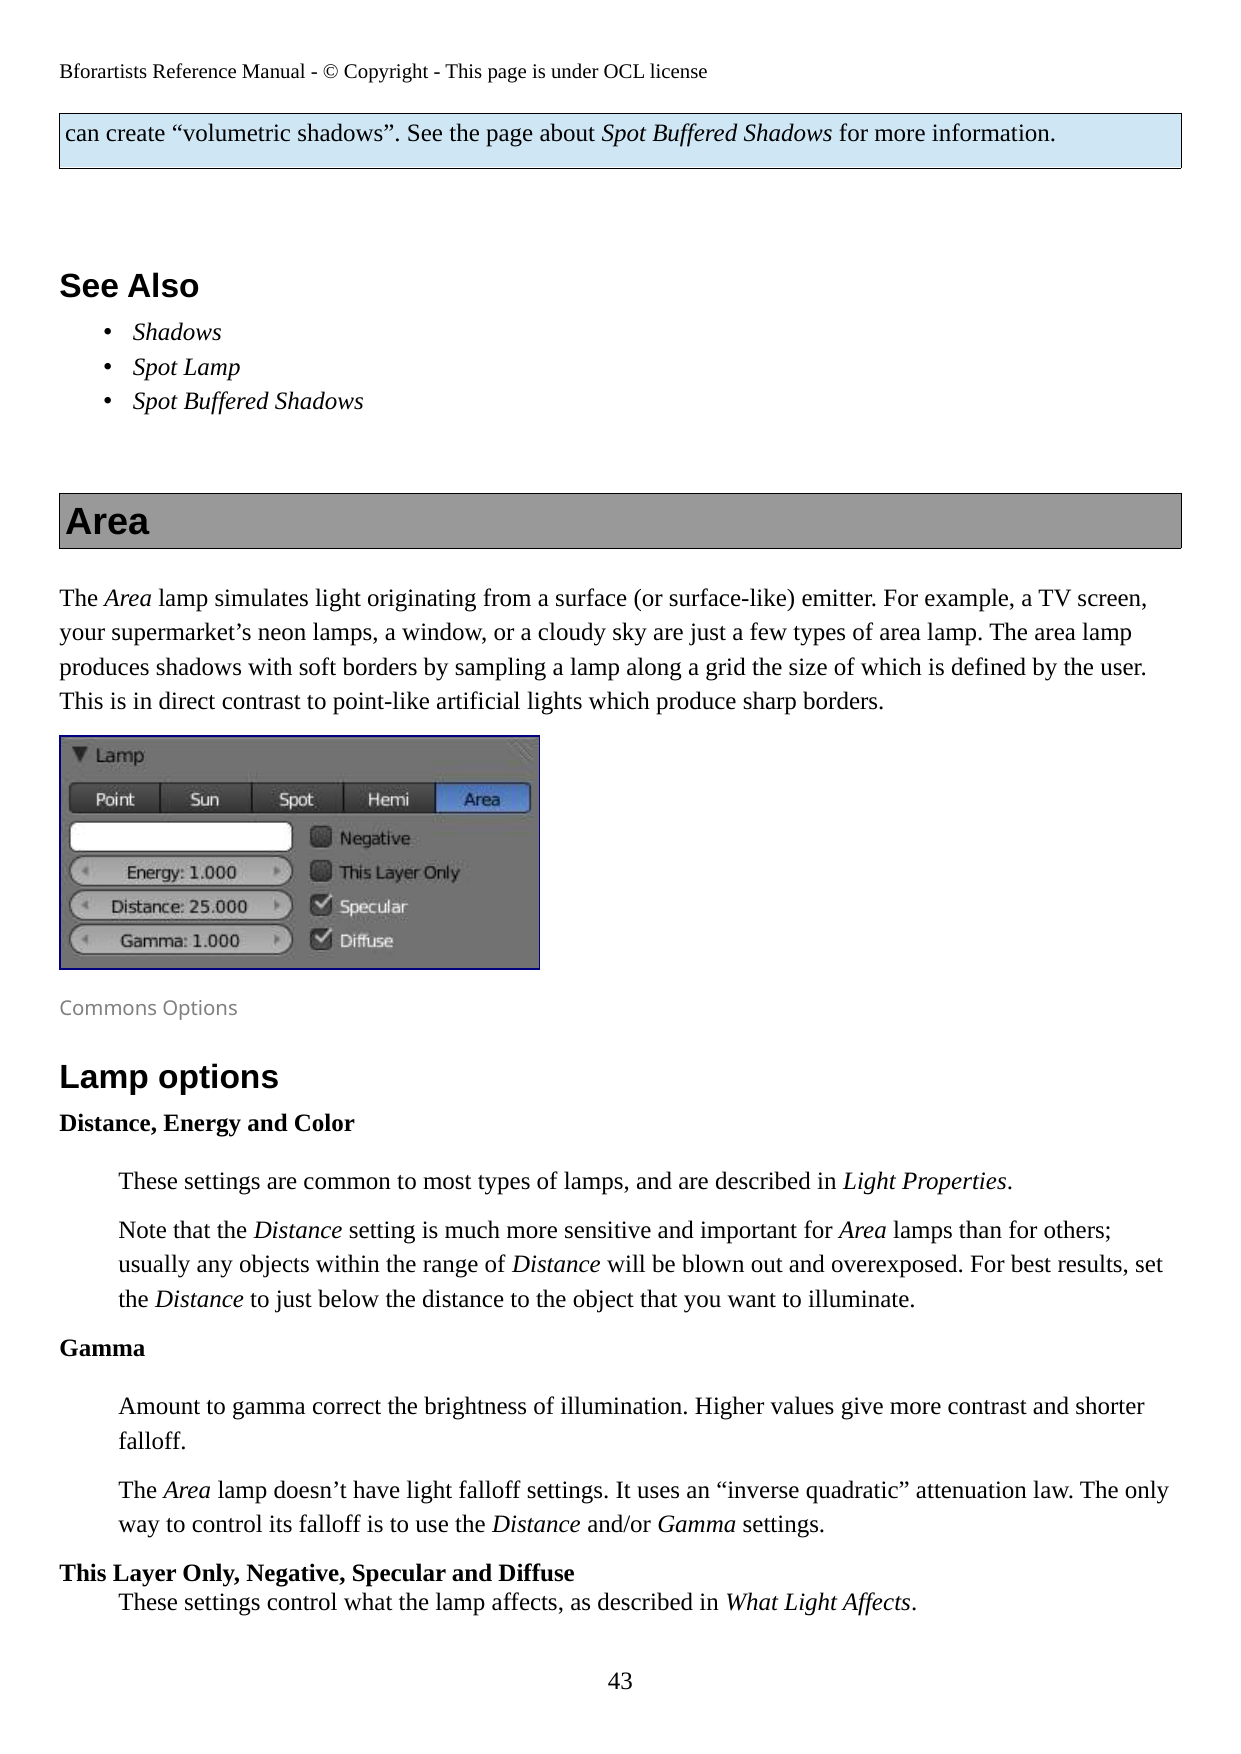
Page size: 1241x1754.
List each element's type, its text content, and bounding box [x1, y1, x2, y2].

text Note that the Distance setting is much more sensitive and important for Area lamps than for others; usually any objects within the range of Distance will be blown out and overexposed. For best results, set the Distance to just below the distance to the object that you want to illuminate. [118, 1215, 1181, 1313]
subtitle Gamma [59, 1333, 1181, 1362]
list These settings control what the lamp affects, as described in What Light Affects. [118, 1587, 1181, 1616]
subtitle Lamp options [59, 1057, 1181, 1095]
text Amount to gamma correct the brightness of illumination. Higher values give more contrast and shorter falloff. [118, 1391, 1181, 1454]
table_header Area [60, 494, 1181, 548]
subtitle See Also [59, 266, 1181, 305]
text These settings are common to most types of lamps, and are described in Light Properties. [118, 1166, 1181, 1195]
picture [61, 737, 539, 968]
table_cell can create “volumetric shadows”. See the page about Spot Buffered Shadows for more information. [60, 114, 1181, 167]
list Spot Lamp [103, 352, 1181, 381]
list Shadows [103, 317, 1181, 346]
text The Area lamp simulates light originating from a surface (or surface-like) emitter. For example, a TV screen, your supermarket’s neon lamps, a window, or a cloudy sky are just a few types of area lamp. The area lamp produces shadows with soft borders by sampling a lamp along a grid the size of which is defined by the user. This is in direct contrast to point-like artificial lights which produce sharp borders. [59, 583, 1181, 715]
text Commons Options [59, 990, 1181, 1021]
list Spot Buffered Shadows [103, 386, 1181, 415]
text The Area lamp doesn’t have light falloff settings. It uses an “inverse quadratic” attenuation law. The only way to control its falloff is to use the Distance and/or Gamma settings. [118, 1475, 1181, 1538]
subtitle Distance, Energy and Color [59, 1108, 1181, 1137]
subtitle This Layer Only, Negative, Specular and Diffuse [59, 1558, 1181, 1587]
